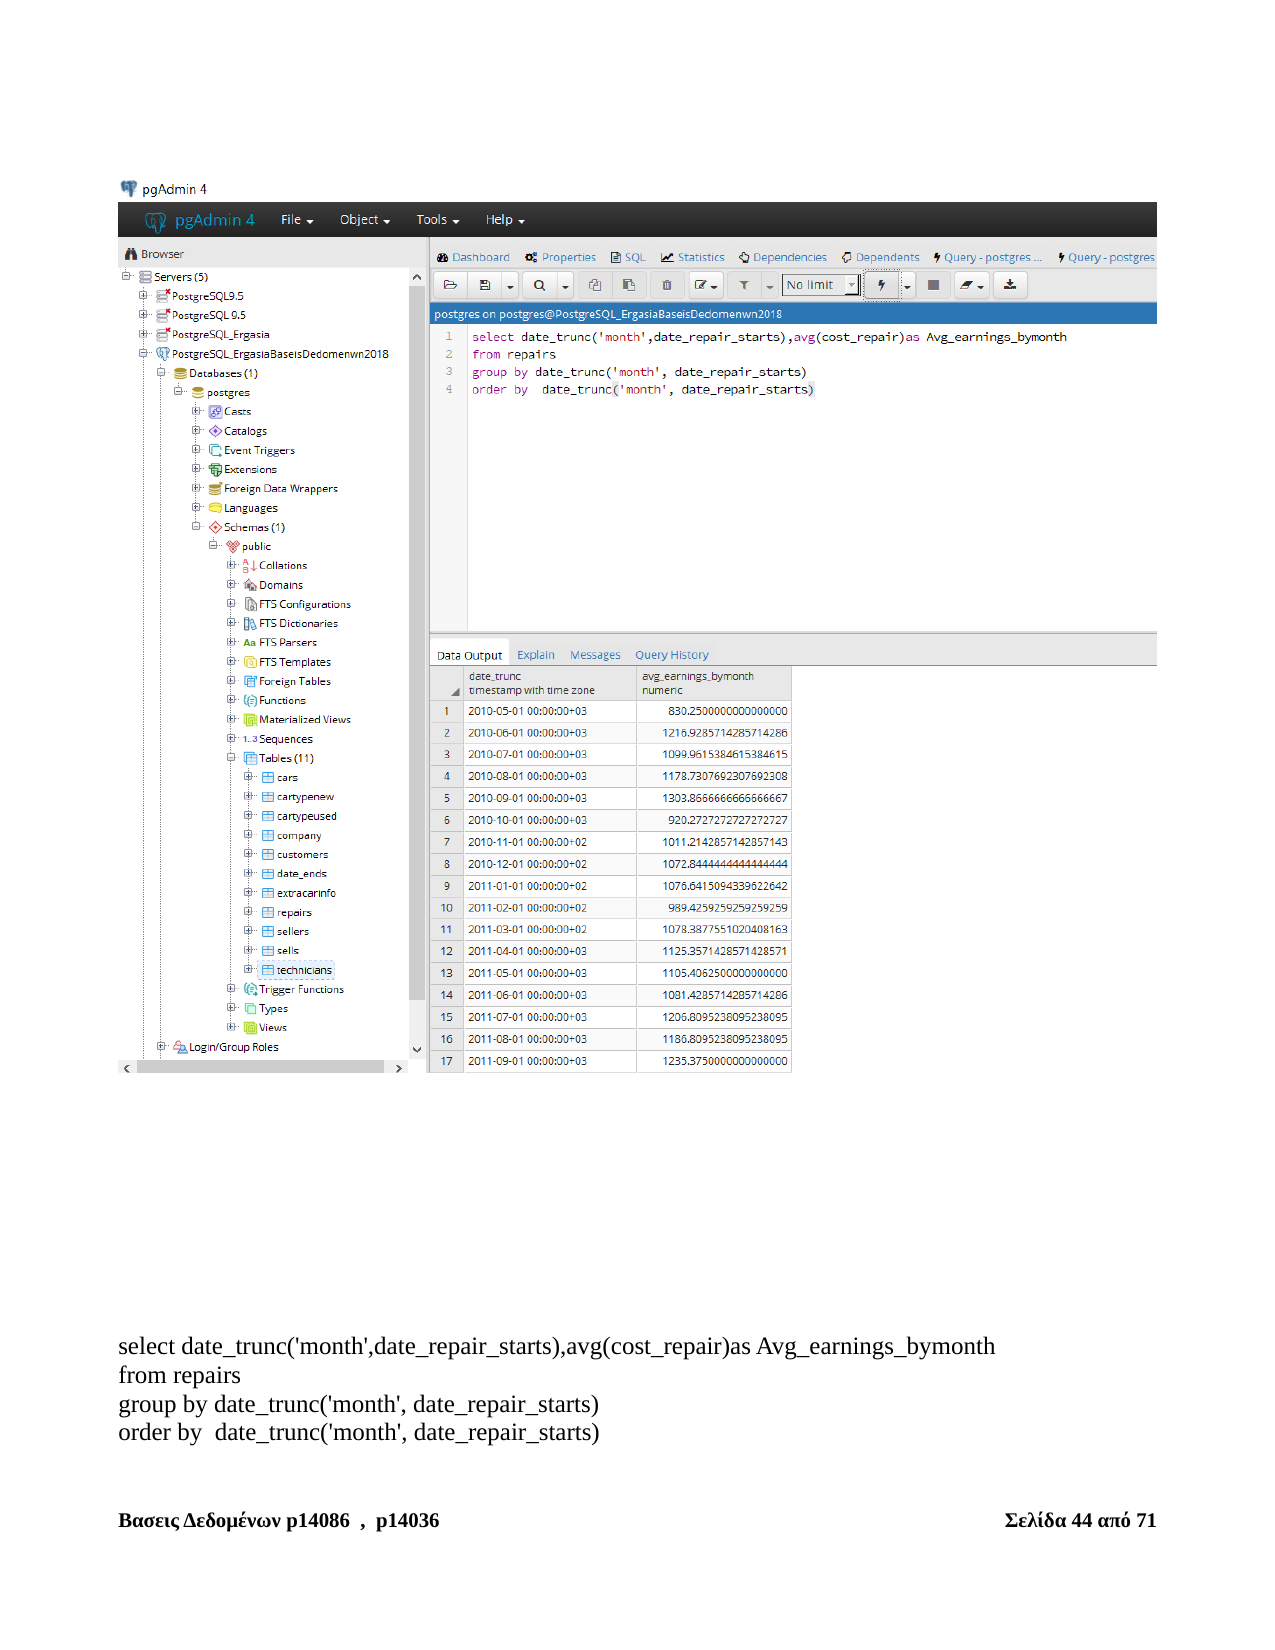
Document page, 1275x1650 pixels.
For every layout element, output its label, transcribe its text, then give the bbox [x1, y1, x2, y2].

text select date_trunc('month',date_repair_starts),avg(cost_repair)as Avg_earnings_bymonth from repairs group by date_trunc('month', date_repair_starts) order by date_trunc('month', date_repair_starts) [118, 1331, 1157, 1446]
picture [118, 176, 1157, 1073]
